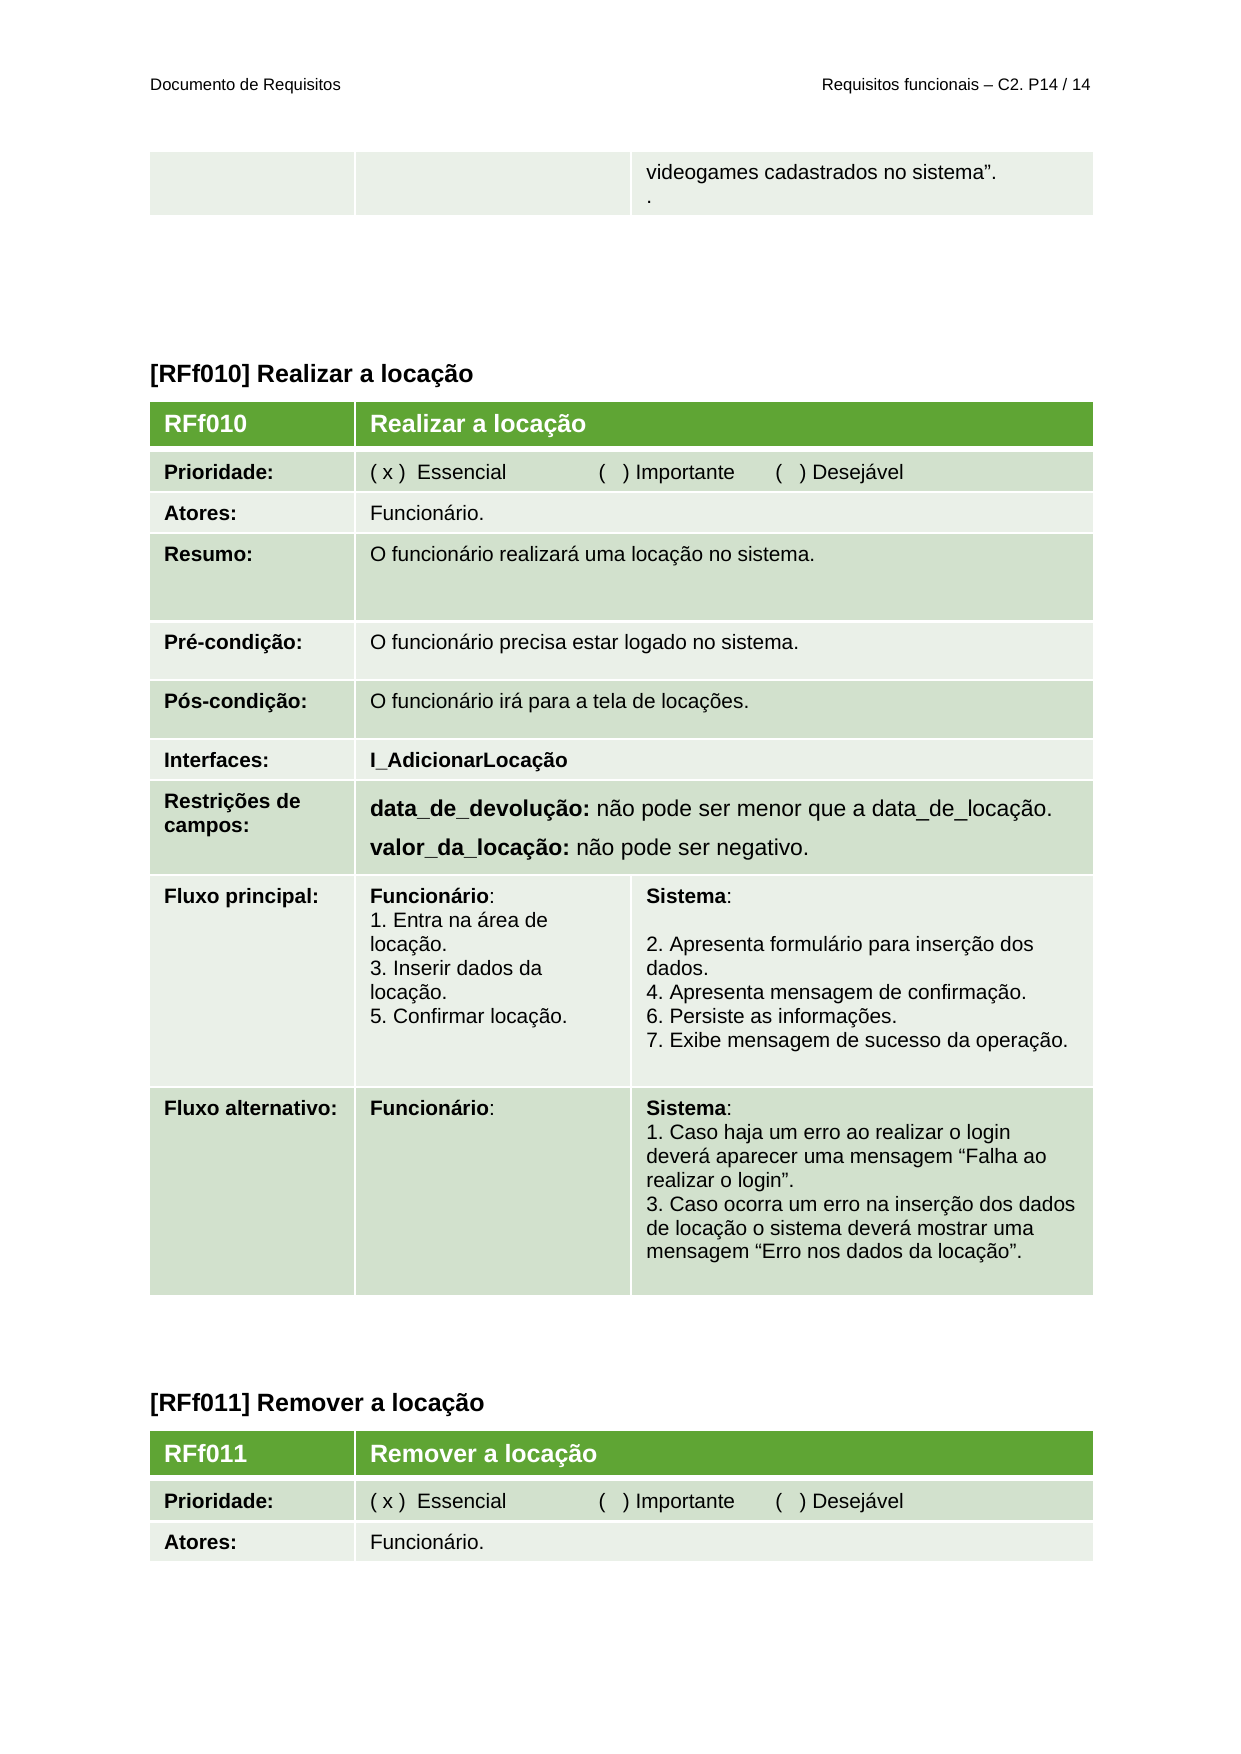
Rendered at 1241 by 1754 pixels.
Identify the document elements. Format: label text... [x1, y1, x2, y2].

table_cell Pós-condição: [150, 681, 354, 738]
text [RFf011] Remover a locação [150, 1388, 1090, 1417]
table_cell Fluxo principal: [150, 876, 354, 1086]
table_cell Interfaces: [150, 740, 354, 779]
table_cell Restrições de campos: [150, 781, 354, 874]
table_cell Atores: [150, 493, 354, 532]
table_cell O funcionário realizará uma locação no sistema. [356, 534, 1093, 620]
table_cell data_de_devolução: não pode ser menor que a data_de_locação. valor_da_locação: não pode ser negativo. [356, 781, 1093, 874]
text [RFf010] Realizar a locação [150, 359, 1090, 387]
table_cell videogames cadastrados no sistema”. . [632, 152, 1093, 215]
table_cell Resumo: [150, 534, 354, 620]
table_cell O funcionário precisa estar logado no sistema. [356, 623, 1093, 679]
table_cell ( x ) Essencial ( ) Importante ( ) Desejável [356, 452, 1093, 491]
table_cell Funcionário. [356, 493, 1093, 532]
table_cell O funcionário irá para a tela de locações. [356, 681, 1093, 738]
table_header Remover a locação [356, 1431, 1093, 1475]
table_header RFf010 [150, 402, 354, 446]
table_cell [356, 152, 630, 215]
table_cell I_AdicionarLocação [356, 740, 1093, 779]
table_header Realizar a locação [356, 402, 1093, 446]
table_cell Atores: [150, 1523, 354, 1561]
table_cell Funcionário: 1. Entra na área de locação. 3. Inserir dados da locação. 5. Confirmar locação. [356, 876, 630, 1086]
table_cell Prioridade: [150, 1481, 354, 1520]
table_cell Funcionário. [356, 1523, 1093, 1561]
table_cell [150, 152, 354, 215]
table_cell ( x ) Essencial ( ) Importante ( ) Desejável [356, 1481, 1093, 1520]
table_cell Fluxo alternativo: [150, 1088, 354, 1295]
table_cell Pré-condição: [150, 623, 354, 679]
table_cell Sistema: 1. Caso haja um erro ao realizar o login deverá aparecer uma mensagem “Falha ao realizar o login”. 3. Caso ocorra um erro na inserção dos dados de locação o sistema deverá mostrar uma mensagem “Erro nos dados da locação”. [632, 1088, 1093, 1295]
table_cell Sistema: 2. Apresenta formulário para inserção dos dados. 4. Apresenta mensagem de confirmação. 6. Persiste as informações. 7. Exibe mensagem de sucesso da operação. [632, 876, 1093, 1086]
table_cell Prioridade: [150, 452, 354, 491]
table_cell Funcionário: [356, 1088, 630, 1295]
table_header RFf011 [150, 1431, 354, 1475]
